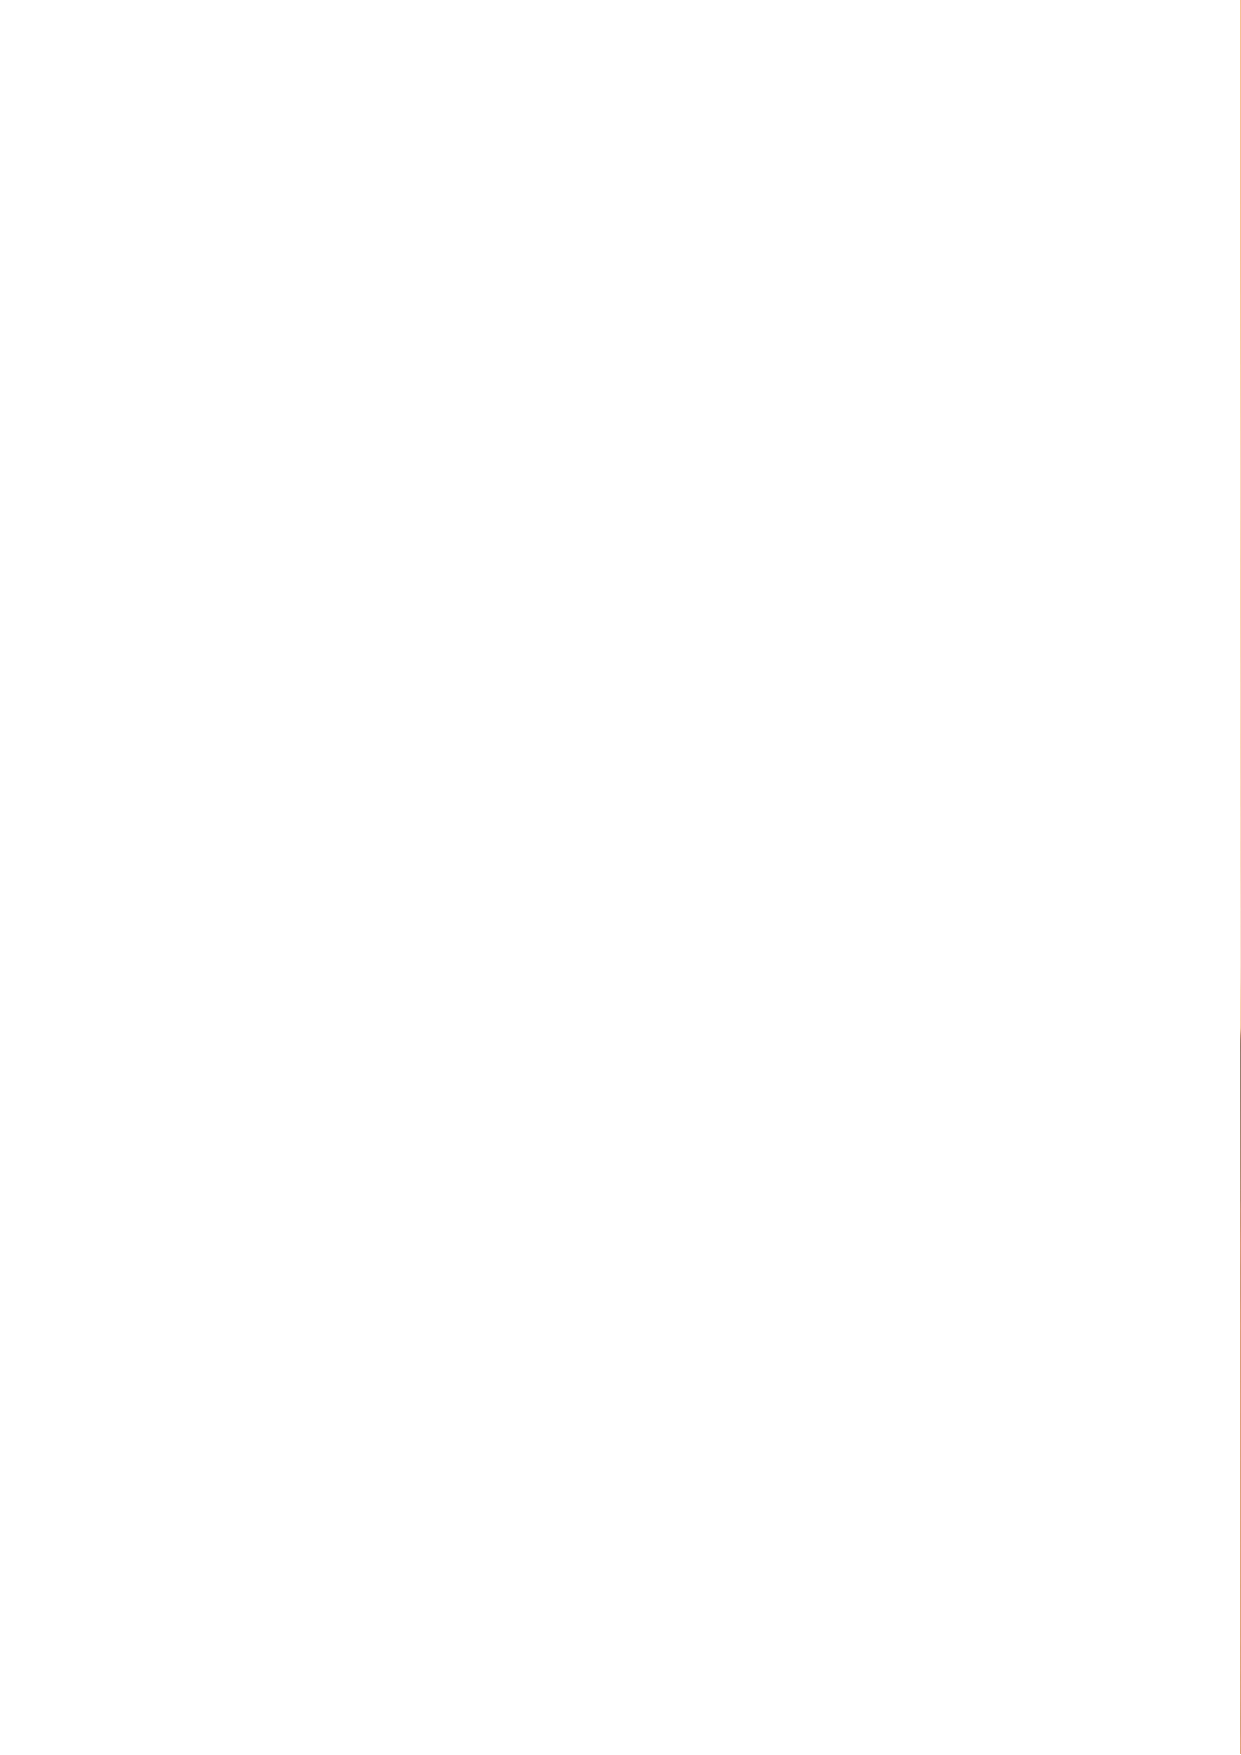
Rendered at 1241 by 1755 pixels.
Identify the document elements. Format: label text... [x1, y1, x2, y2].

text 1 [88, 166, 1240, 189]
